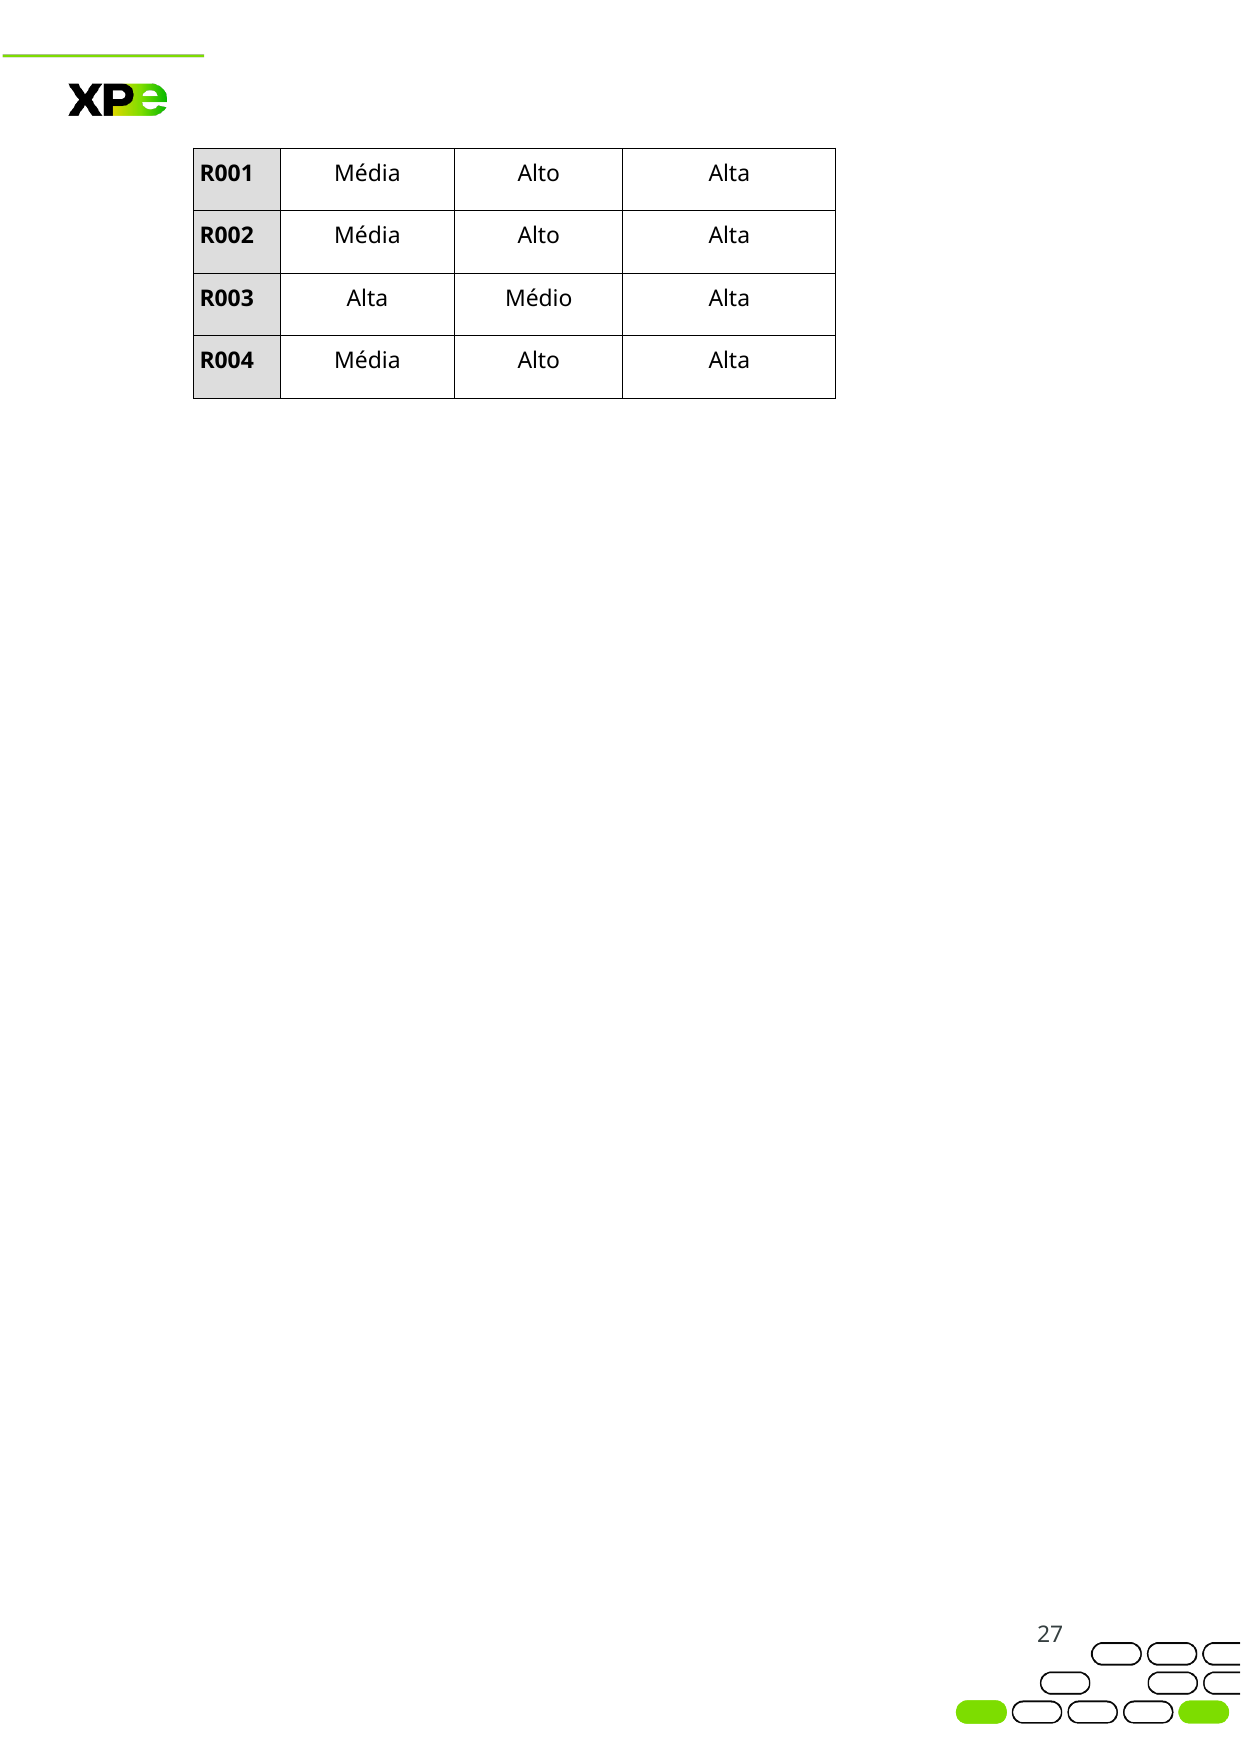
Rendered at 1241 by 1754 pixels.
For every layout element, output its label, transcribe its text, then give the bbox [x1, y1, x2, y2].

table_cell Alta [623, 149, 835, 210]
table_cell Alta [281, 274, 454, 335]
table_cell R002 [194, 211, 280, 273]
table_cell Alto [455, 211, 622, 273]
table_cell Média [281, 211, 454, 273]
picture [955, 1642, 1241, 1724]
table_cell Média [281, 336, 454, 398]
table_cell Alta [623, 274, 835, 335]
table_cell R003 [194, 274, 280, 335]
table_cell Alto [455, 336, 622, 398]
table_cell R001 [194, 149, 280, 210]
table_cell Alta [623, 211, 835, 273]
picture [2, 51, 205, 148]
table_cell Média [281, 149, 454, 210]
table_cell R004 [194, 336, 280, 398]
table_cell Alta [623, 336, 835, 398]
table_cell Alto [455, 149, 622, 210]
table_cell Médio [455, 274, 622, 335]
